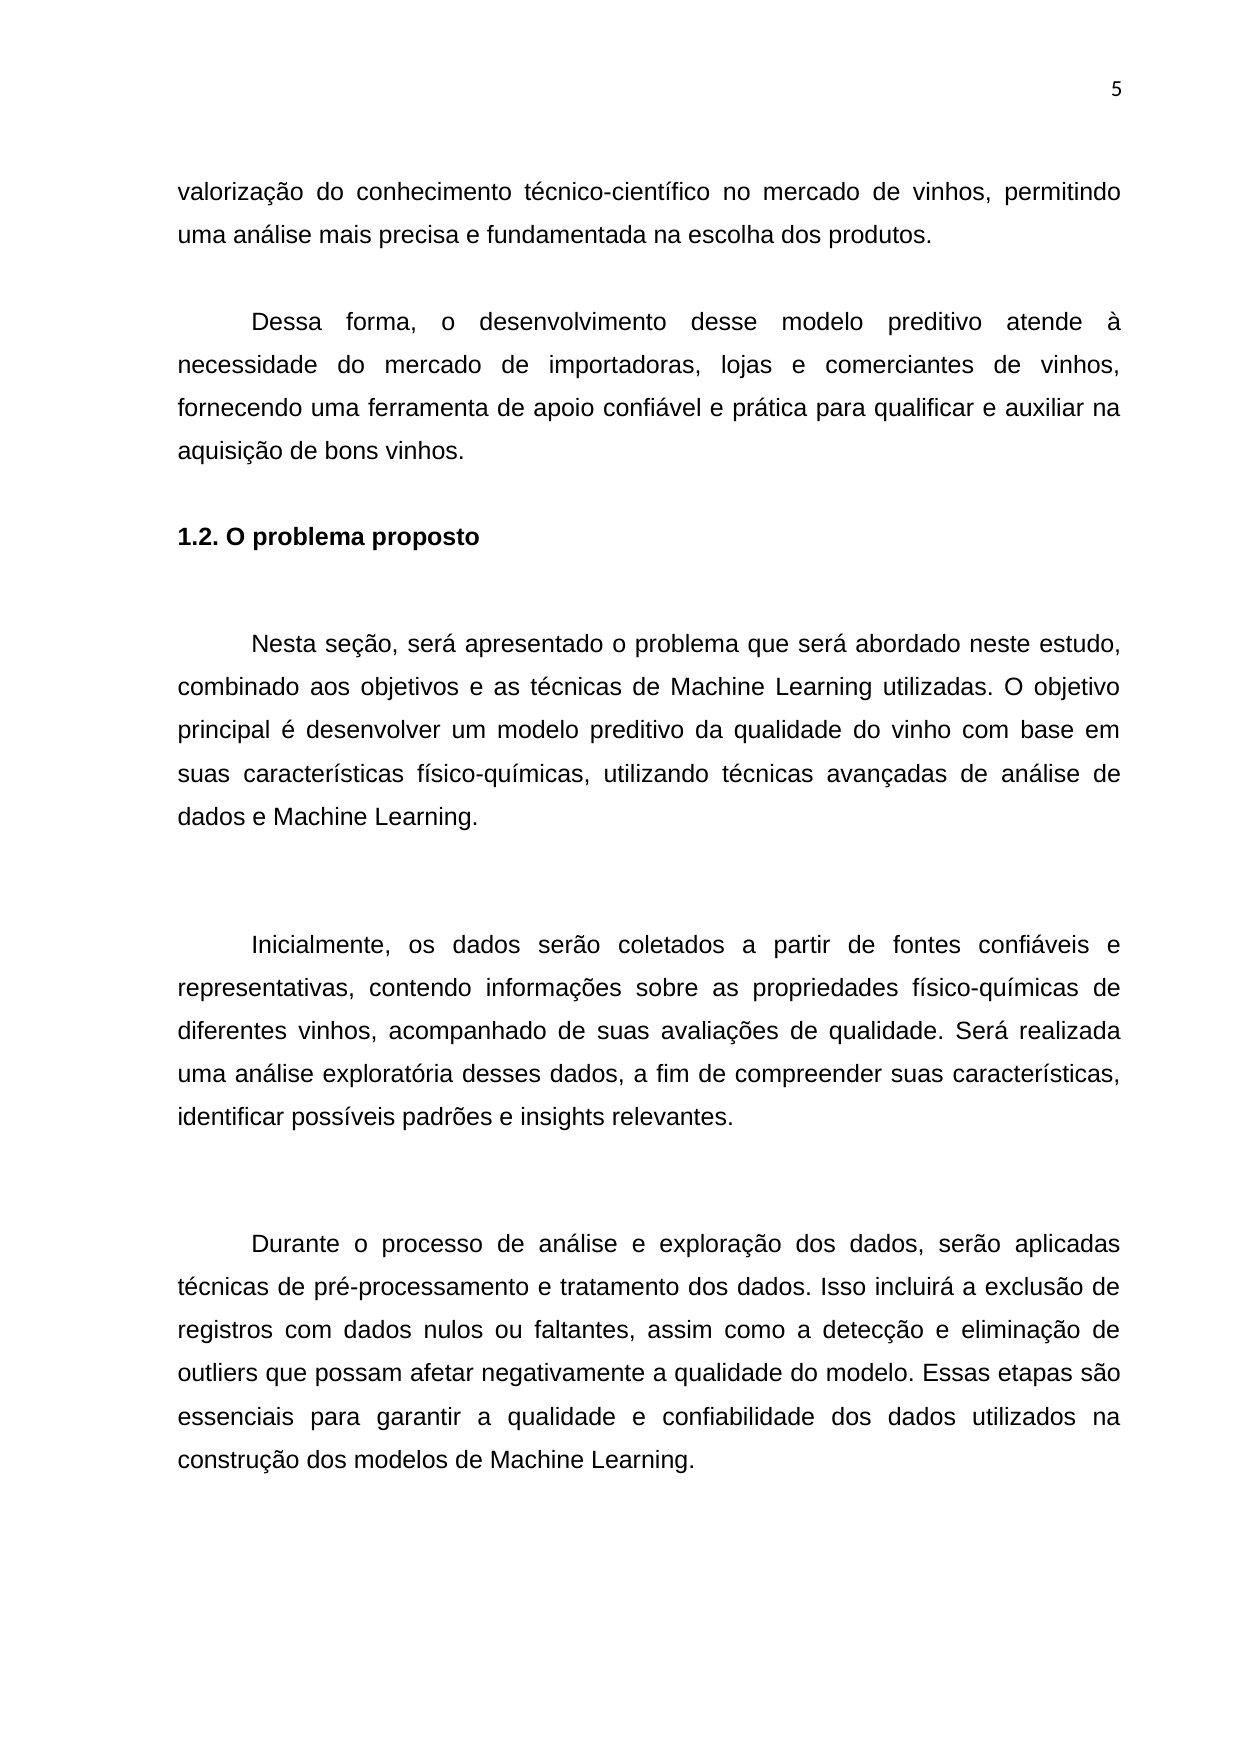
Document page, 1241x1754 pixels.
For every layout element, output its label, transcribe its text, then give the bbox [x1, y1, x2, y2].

text Nesta seção, será apresentado o problema que será abordado neste estudo, combinado aos objetivos e as técnicas de Machine Learning utilizadas. O objetivo principal é desenvolver um modelo preditivo da qualidade do vinho com base em suas características físico-químicas, utilizando técnicas avançadas de análise de dados e Machine Learning. [177, 629, 1122, 831]
subtitle 1.2. O problema proposto [177, 522, 1122, 551]
text valorização do conhecimento técnico-científico no mercado de vinhos, permitindo uma análise mais precisa e fundamentada na escolha dos produtos. [177, 177, 1122, 249]
text Durante o processo de análise e exploração dos dados, serão aplicadas técnicas de pré-processamento e tratamento dos dados. Isso incluirá a exclusão de registros com dados nulos ou faltantes, assim como a detecção e eliminação de outliers que possam afetar negativamente a qualidade do modelo. Essas etapas são essenciais para garantir a qualidade e confiabilidade dos dados utilizados na construção dos modelos de Machine Learning. [177, 1229, 1122, 1473]
text Inicialmente, os dados serão coletados a partir de fontes confiáveis e representativas, contendo informações sobre as propriedades físico-químicas de diferentes vinhos, acompanhado de suas avaliações de qualidade. Será realizada uma análise exploratória desses dados, a fim de compreender suas características, identificar possíveis padrões e insights relevantes. [177, 930, 1122, 1131]
text Dessa forma, o desenvolvimento desse modelo preditivo atende à necessidade do mercado de importadoras, lojas e comerciantes de vinhos, fornecendo uma ferramenta de apoio confiável e prática para qualificar e auxiliar na aquisição de bons vinhos. [177, 307, 1122, 465]
